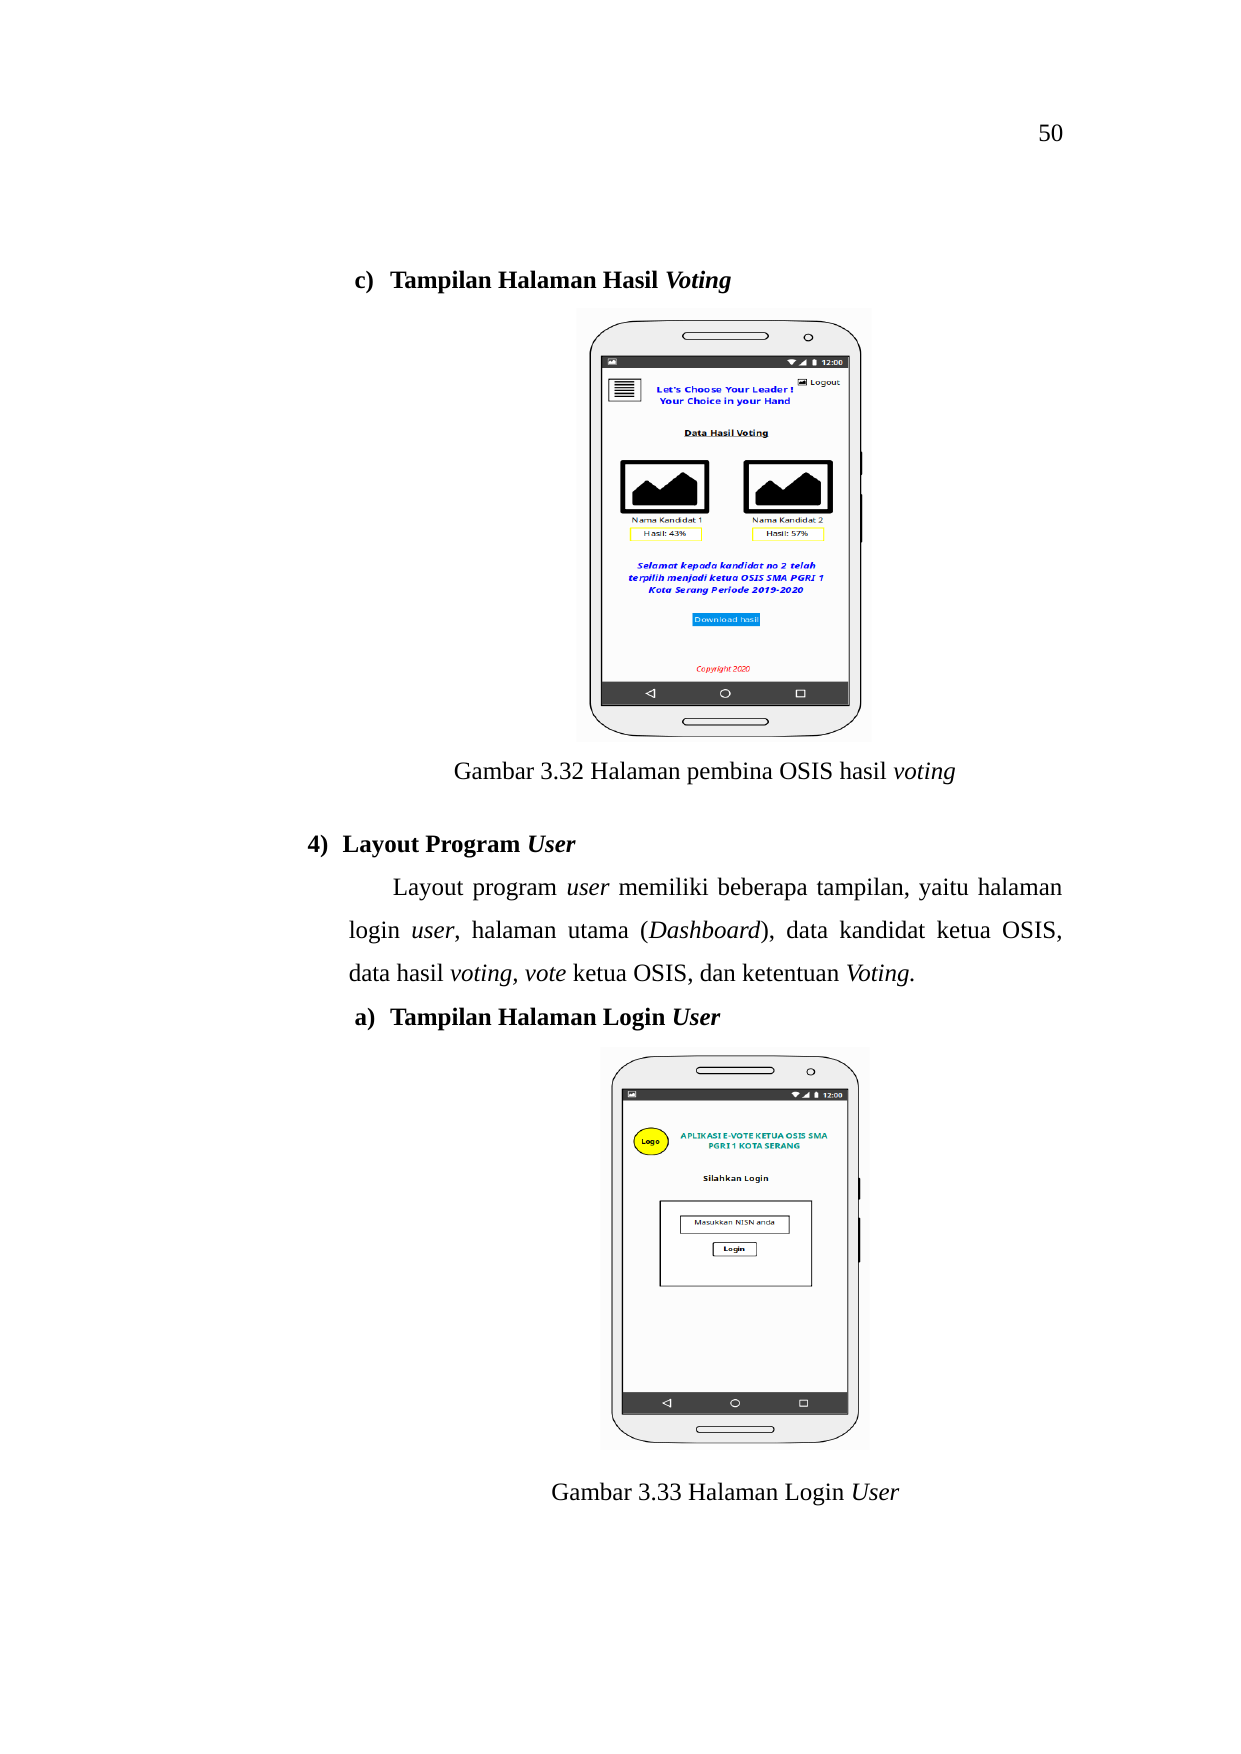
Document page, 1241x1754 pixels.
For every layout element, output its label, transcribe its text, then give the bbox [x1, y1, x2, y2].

picture [576, 308, 872, 742]
list Layout program user memiliki beberapa tampilan, yaitu halaman login user, halaman utama (Dashboard), data kandidat ketua OSIS, data hasil voting, vote ketua OSIS, dan ketentuan Voting. [348, 872, 1063, 987]
list Tampilan Halaman Hasil Voting [354, 265, 1063, 294]
picture [600, 1047, 870, 1450]
list Gambar 3.32 Halaman pembina OSIS hasil voting [159, 338, 1063, 785]
list Tampilan Halaman Login User [354, 1002, 1063, 1030]
list Gambar 3.33 Halaman Login User [354, 1045, 1063, 1505]
list Layout Program User [301, 829, 1063, 858]
